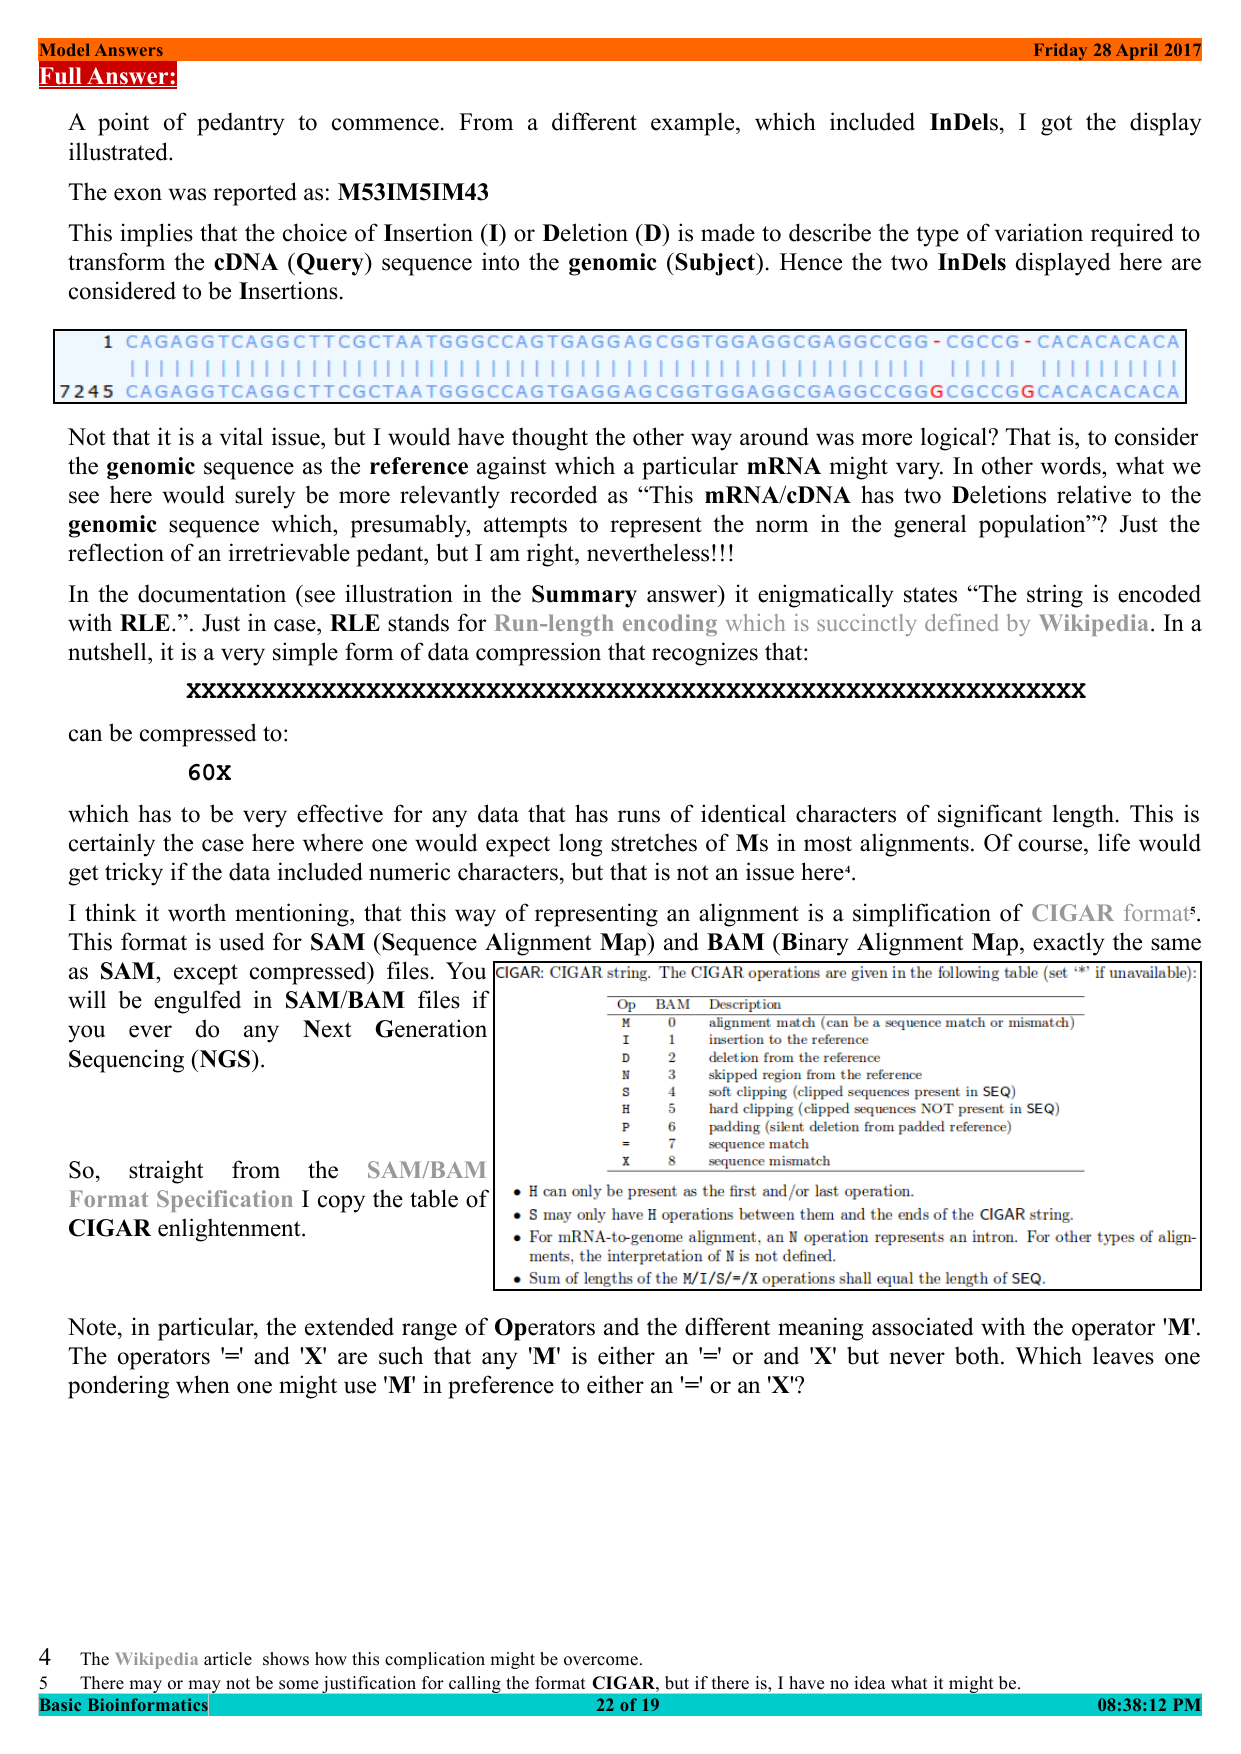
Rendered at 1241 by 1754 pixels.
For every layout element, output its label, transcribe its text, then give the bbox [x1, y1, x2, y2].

text Full Answer: [38, 61, 1202, 89]
picture [495, 963, 1200, 1289]
text There may or may not be some justification for calling the format CIGAR, but if there is, I have no idea what it might be. [38, 1671, 1202, 1693]
text So, straight from the SAM/BAM Format Specification I copy the table of CIGAR enlightenment. [68, 1155, 493, 1242]
text Not that it is a vital issue, but I would have thought the other way around was more logical? That is, to consider the genomic sequence as the reference against which a particular mRNA might vary. In other words, what we see here would surely be more relevantly recorded as “This mRNA/cDNA has two Deletions relative to the genomic sequence which, presumably, attempts to represent the norm in the general population”? Just the reflection of an irretrievable pedant, but I am right, nevertheless!!! [68, 317, 1202, 567]
text This implies that the choice of Insertion (I) or Deletion (D) is made to describe the type of variation required to transform the cDNA (Query) sequence into the genomic (Subject). Hence the two InDels displayed here are considered to be Insertions. [68, 218, 1202, 305]
text In the documentation (see illustration in the Summary answer) it enigmatically states “The string is encoded with RLE.”. Just in case, RLE stands for Run-length encoding which is succinctly defined by Wikipedia. In a nutshell, it is a very simple form of data compression that recognizes that: [68, 579, 1202, 666]
text which has to be very effective for any data that has runs of identical characters of significant length. This is certainly the case here where one would expect long stretches of Ms in most alignments. Of course, life would get tricky if the data included numeric characters, but that is not an issue here. [68, 799, 1202, 886]
text I think it worth mentioning, that this way of representing an alignment is a simplification of CIGAR format. This format is used for SAM (Sequence Alignment Map) and BAM (Binary Alignment Map, exactly the same as SAM, except compressed) files. You will be engulfed in SAM/BAM files if you ever do any Next Generation Sequencing (NGS). [68, 898, 1202, 1072]
text The exon was reported as: M53IM5IM43 [68, 177, 1202, 206]
text XXXXXXXXXXXXXXXXXXXXXXXXXXXXXXXXXXXXXXXXXXXXXXXXXXXXXXXXXXXX [186, 678, 1202, 706]
text Note, in particular, the extended range of Operators and the different meaning associated with the operator 'M'. The operators '=' and 'X' are such that any 'M' is either an '=' or and 'X' but never both. Which leaves one pondering when one might use 'M' in preference to either an '=' or an 'X'? [68, 1312, 1202, 1399]
text can be compressed to: [68, 718, 1202, 747]
picture [55, 331, 1185, 402]
text A point of pedantry to commence. From a different example, which included InDels, I got the display illustrated. [68, 107, 1202, 165]
text 60X [186, 759, 1202, 787]
text The Wikipedia article shows how this complication might be overcome. [38, 1642, 1202, 1671]
